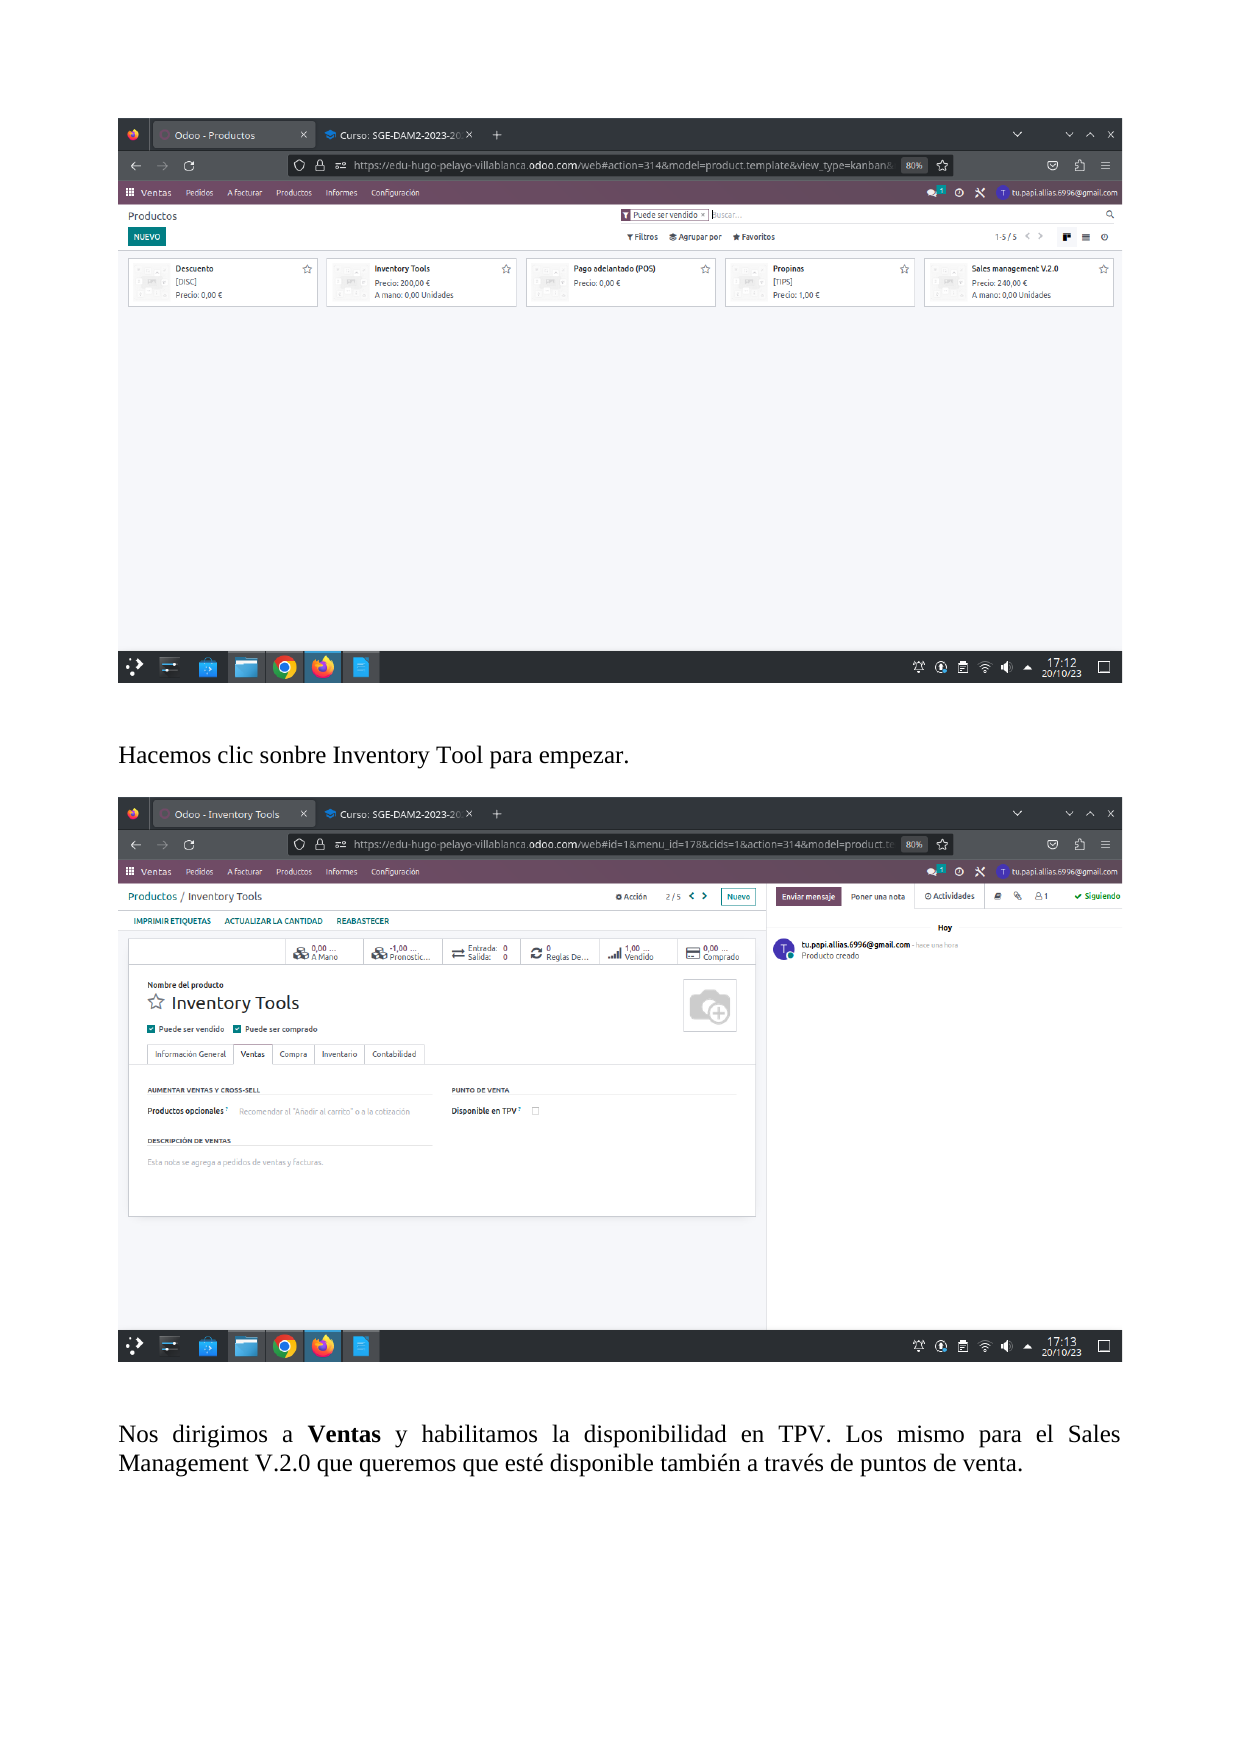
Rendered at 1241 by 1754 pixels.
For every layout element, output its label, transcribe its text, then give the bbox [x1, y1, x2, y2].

picture [118, 797, 1123, 1362]
text Hacemos clic sonbre Inventory Tool para empezar. [118, 740, 1122, 769]
picture [118, 118, 1123, 683]
text Nos dirigimos a Ventas y habilitamos la disponibilidad en TPV. Los mismo para el Sales Management V.2.0 que queremos que esté disponible también a través de puntos de venta. [118, 1419, 1122, 1477]
